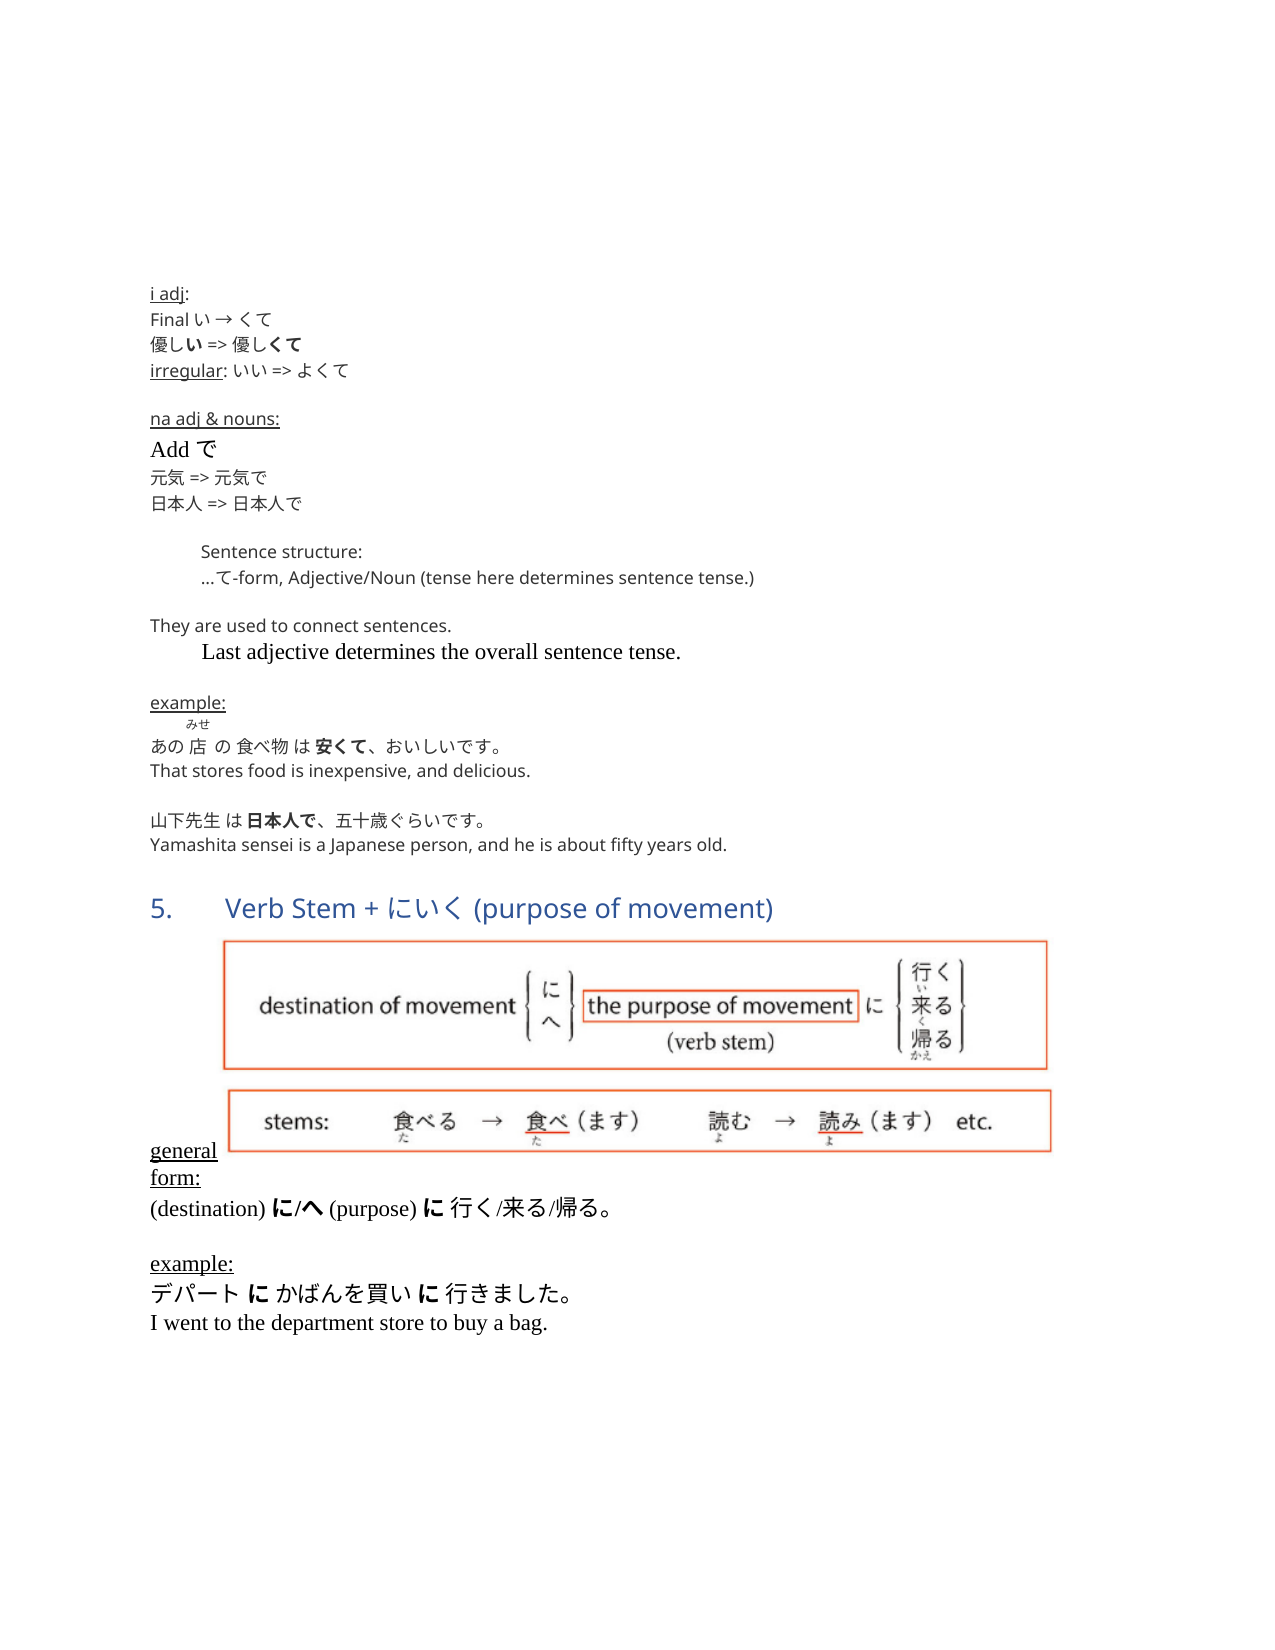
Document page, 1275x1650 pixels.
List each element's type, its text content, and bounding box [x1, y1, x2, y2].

text ...て-form, Adjective/Noun (tense here determines sentence tense.) [150, 564, 1125, 590]
text 山下先生 は 日本人で、五十歳ぐらいです。 [150, 807, 1125, 833]
text general form: [150, 1137, 1125, 1190]
text (destination) に/へ (purpose) に 行く/来る/帰る。 [150, 1190, 1125, 1223]
subtitle Verb Stem + にいく (purpose of movement) [150, 887, 1125, 927]
text i adj: [150, 281, 1125, 305]
text Final い → くて [150, 305, 1125, 331]
text デパート に かばんを買い に 行きました。 [150, 1276, 1125, 1309]
text irregular: いい => よくて [150, 357, 1125, 383]
text 日本人 => 日本人で [150, 490, 1125, 516]
text Add で [150, 431, 1125, 464]
text example: [150, 1250, 1125, 1276]
text Yamashita sensei is a Japanese person, and he is about fifty years old. [150, 833, 1125, 857]
text 優しい => 優しくて [150, 331, 1125, 357]
text I went to the department store to buy a bag. [150, 1309, 1125, 1336]
text That stores food is inexpensive, and delicious. [150, 759, 1125, 783]
picture [215, 926, 1060, 1080]
text 元気 => 元気で [150, 464, 1125, 490]
picture [221, 1085, 1054, 1160]
text na adj & nouns: [150, 407, 1125, 431]
text Sentence structure: [150, 540, 1125, 564]
text あの店みせ の 食べ物 は 安くて、おいしいです。 [150, 715, 1125, 759]
text They are used to connect sentences. [150, 614, 1125, 638]
text example: [150, 691, 1125, 715]
text Last adjective determines the overall sentence tense. [150, 638, 1125, 664]
